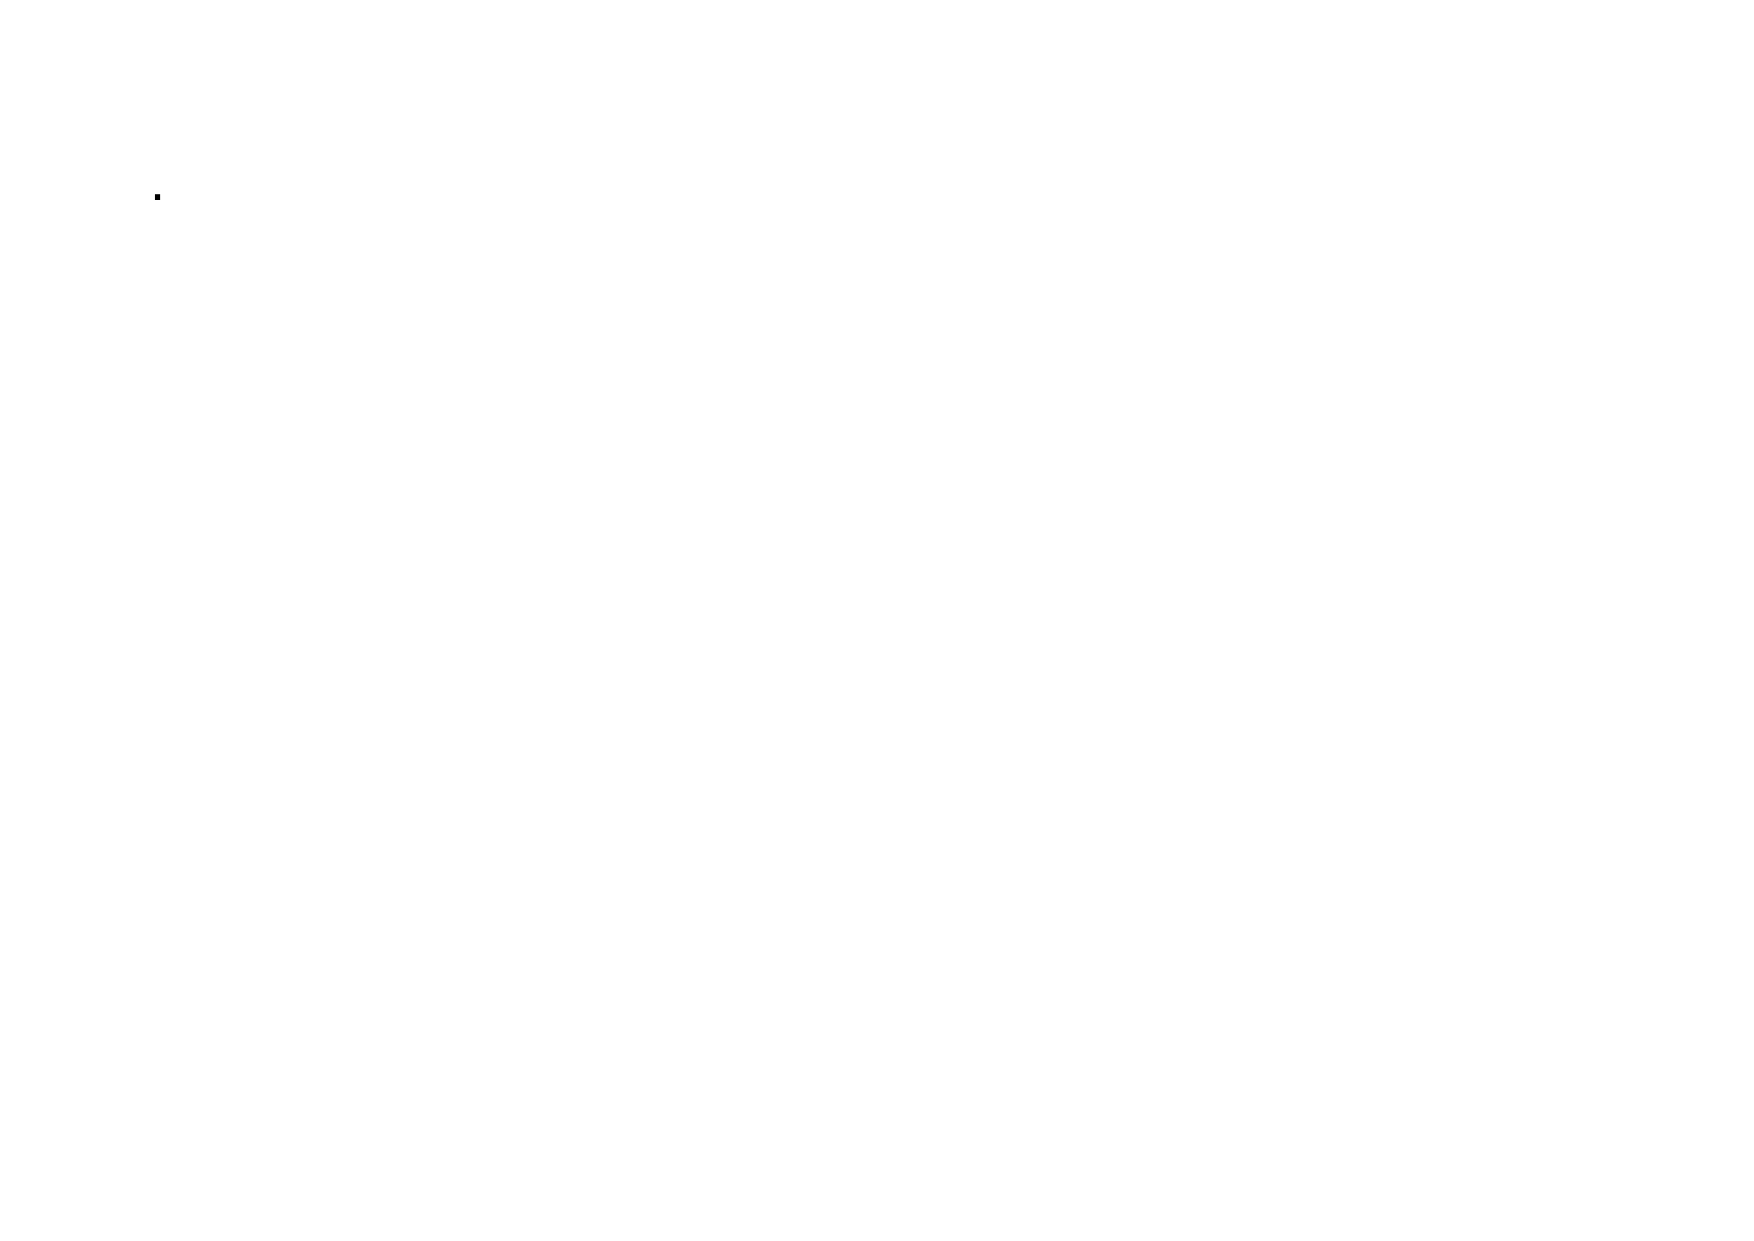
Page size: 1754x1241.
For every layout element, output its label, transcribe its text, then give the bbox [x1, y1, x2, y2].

title . [150, 150, 1604, 212]
